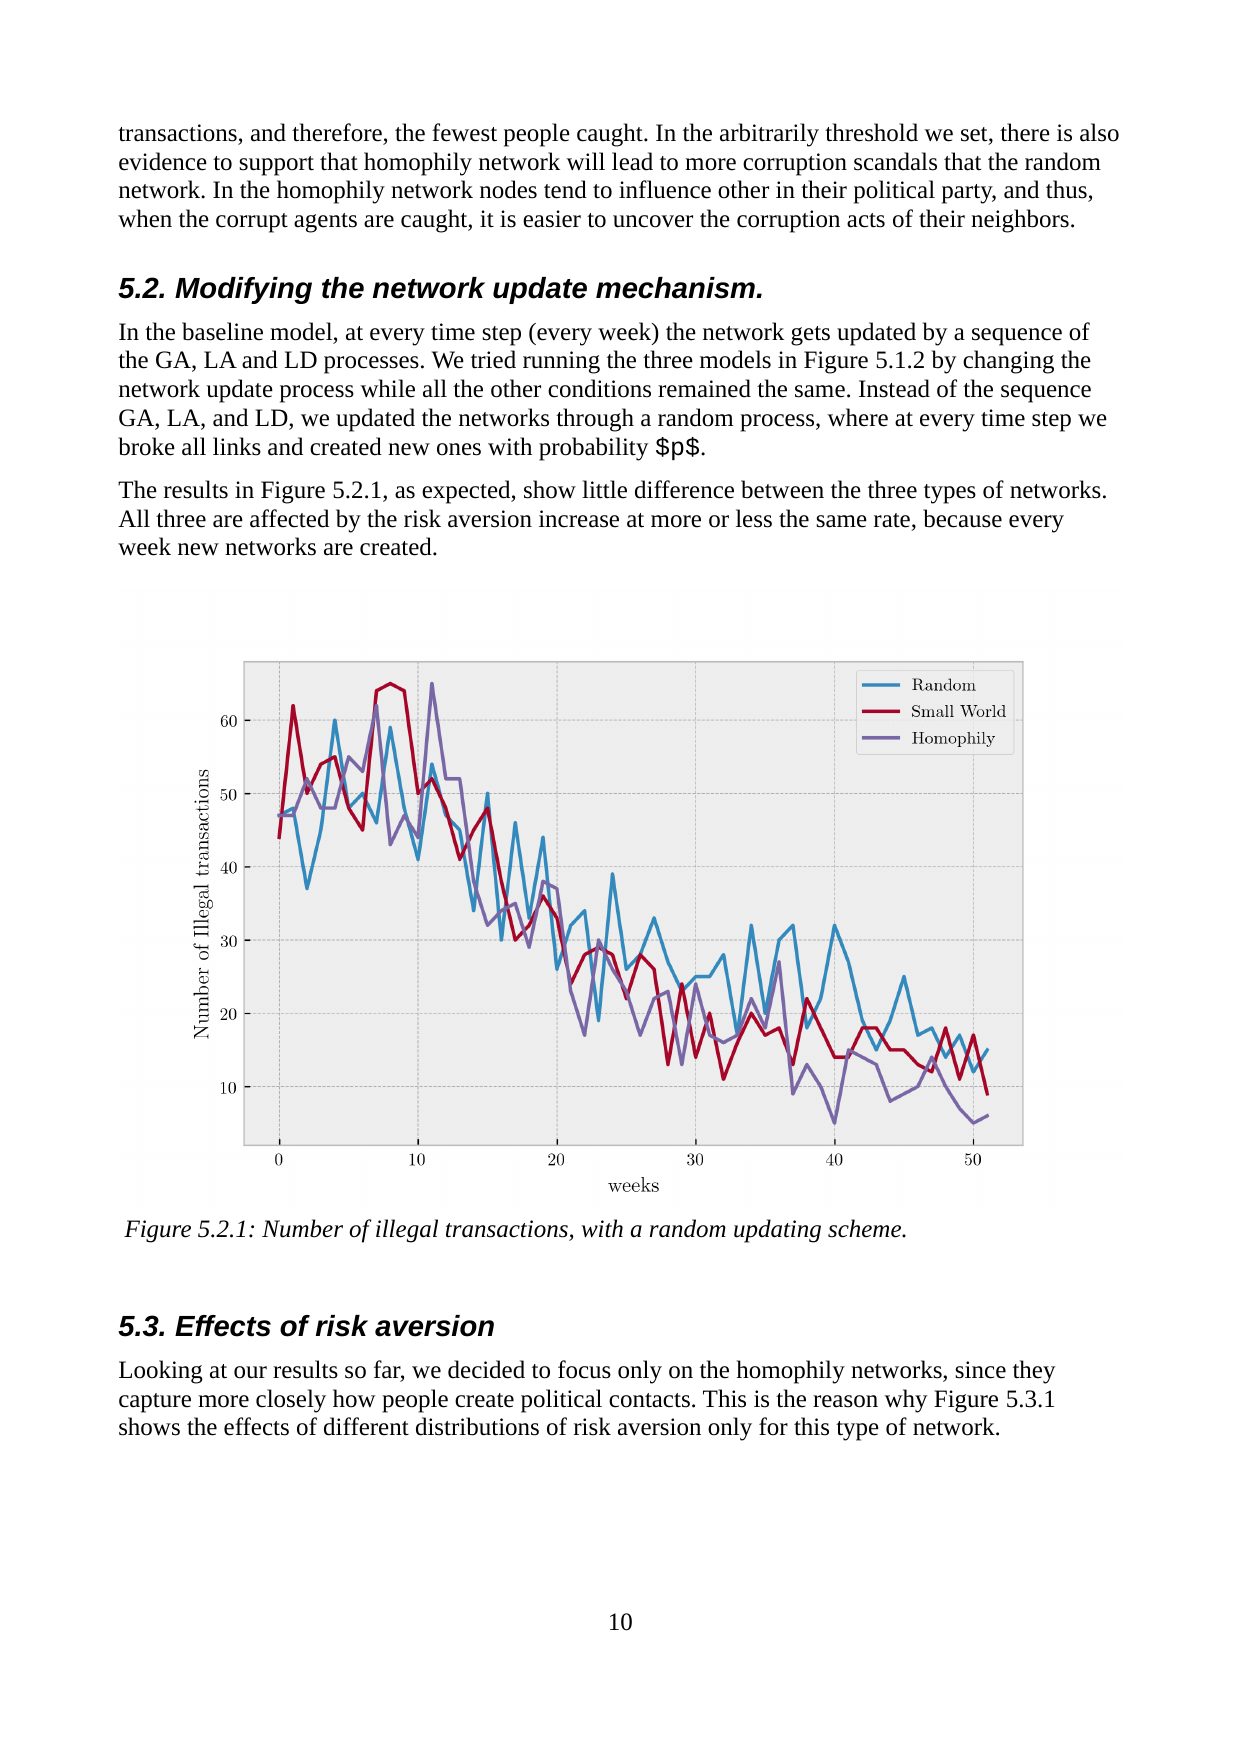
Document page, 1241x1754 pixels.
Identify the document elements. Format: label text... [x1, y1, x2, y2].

text transactions, and therefore, the fewest people caught. In the arbitrarily threshold we set, there is also evidence to support that homophily network will lead to more corruption scandals that the random network. In the homophily network nodes tend to influence other in their political party, and thus, when the corrupt agents are caught, it is easier to uncover the corruption acts of their neighbors. [118, 118, 1122, 233]
text Figure 5.2.1: Number of illegal transactions, with a random updating scheme. [118, 1214, 1122, 1243]
text Looking at our results so far, we decided to focus only on the homophily networks, since they capture more closely how people create political contacts. This is the reason why Figure 5.3.1 shows the effects of different distributions of risk aversion only for this type of network. [118, 1355, 1122, 1441]
subtitle Modifying the network update mechanism. [118, 271, 1122, 304]
subtitle Effects of risk aversion [118, 1309, 1122, 1342]
text The results in Figure 5.2.1, as expected, show little difference between the three types of networks. All three are affected by the risk aversion increase at more or less the same rate, because every week new networks are created. [118, 475, 1122, 561]
text In the baseline model, at every time step (every week) the network gets updated by a sequence of the GA, LA and LD processes. We tried running the three models in Figure 5.1.2 by changing the network update process while all the other conditions remained the same. Instead of the sequence GA, LA, and LD, we updated the networks through a random process, where at every time step we broke all links and created new ones with probability $p$. [118, 317, 1122, 462]
